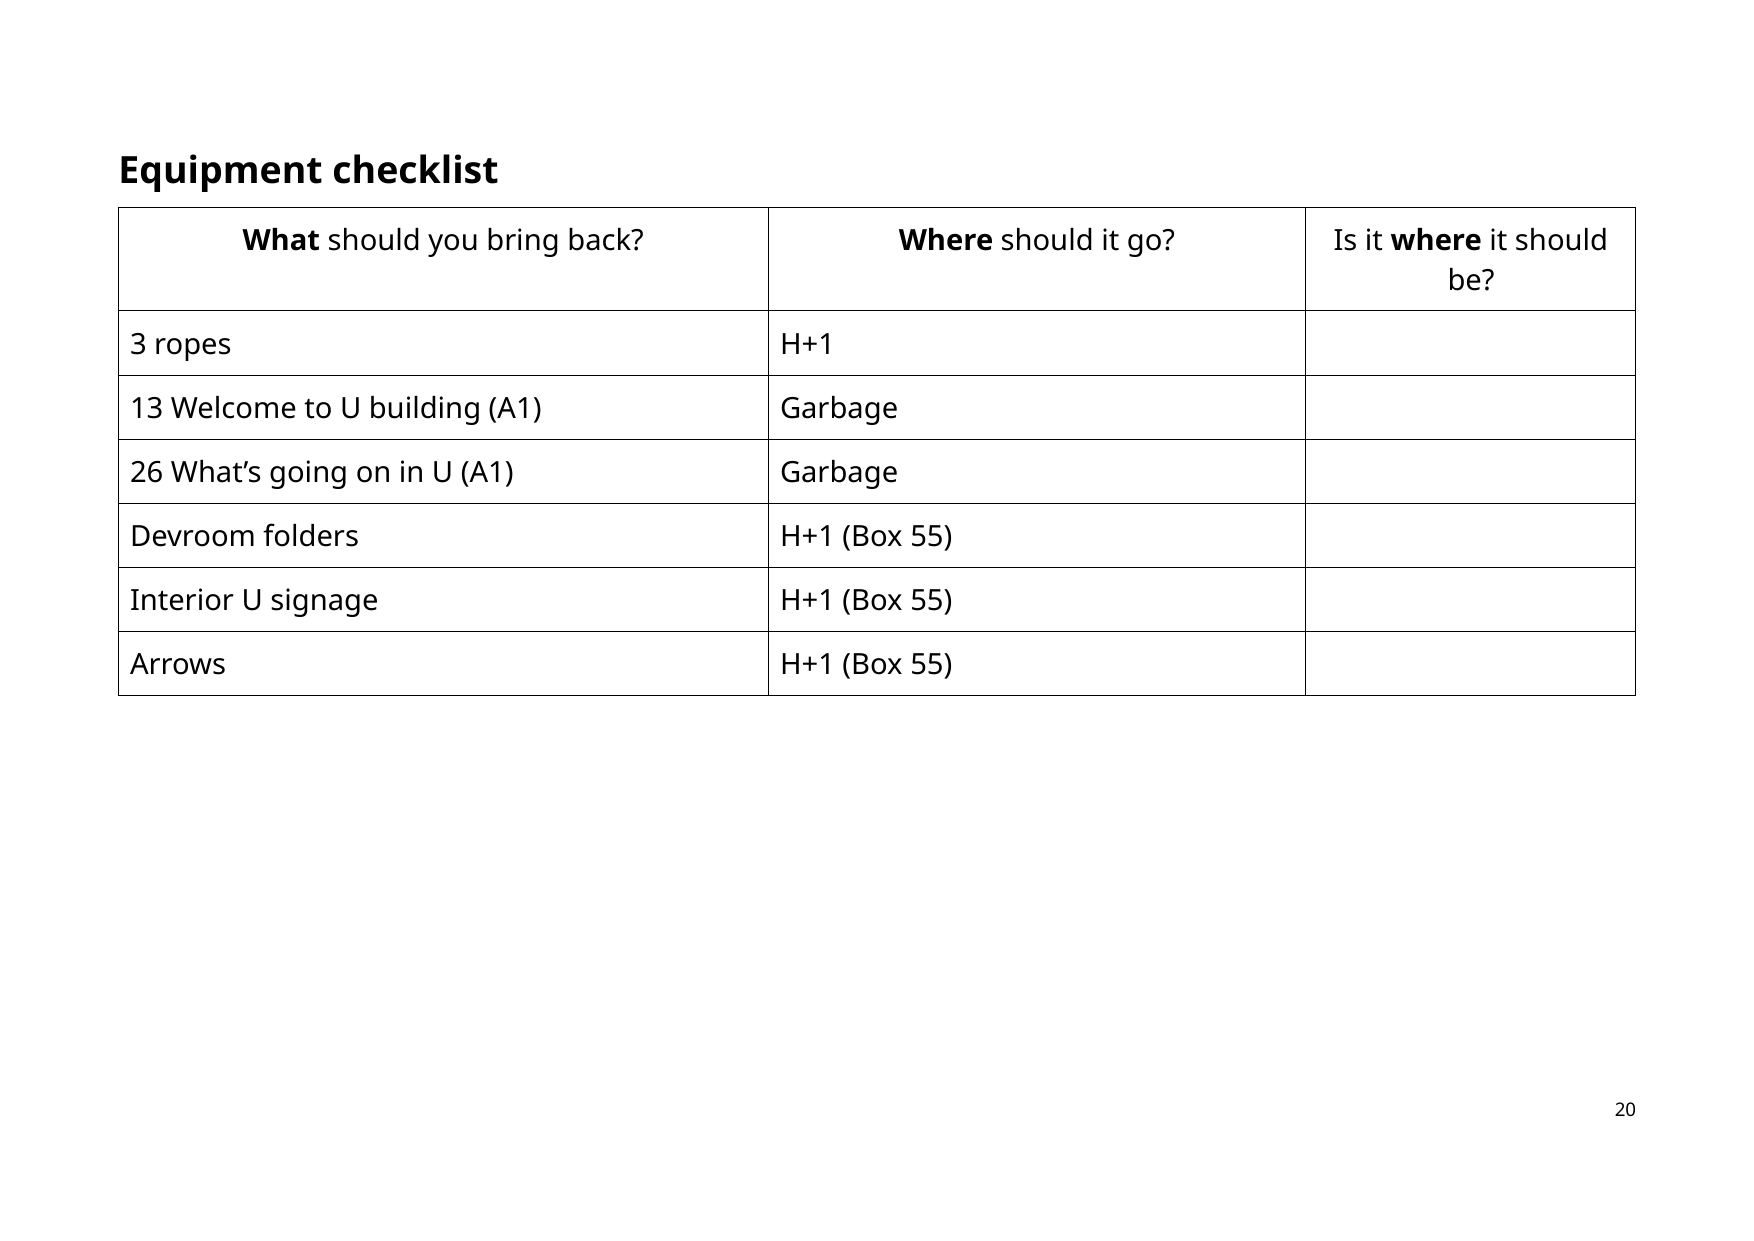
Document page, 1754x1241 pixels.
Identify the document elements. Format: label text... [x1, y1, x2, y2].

table_header Is it where it should be? [1306, 208, 1635, 310]
table_cell [1306, 504, 1635, 567]
table_cell H+1 (Box 55) [769, 504, 1305, 567]
table_cell Interior U signage [119, 568, 768, 631]
table_cell [1306, 440, 1635, 503]
table_cell Arrows [119, 632, 768, 695]
table_cell Devroom folders [119, 504, 768, 567]
table_cell 13 Welcome to U building (A1) [119, 376, 768, 438]
table_cell [1306, 568, 1635, 631]
table_header What should you bring back? [119, 208, 768, 310]
table_header Where should it go? [769, 208, 1305, 310]
subtitle Equipment checklist [118, 143, 1636, 194]
table_cell H+1 (Box 55) [769, 568, 1305, 631]
table_cell H+1 (Box 55) [769, 632, 1305, 695]
table_cell H+1 [769, 311, 1305, 374]
table_cell [1306, 632, 1635, 695]
table_cell 26 What’s going on in U (A1) [119, 440, 768, 503]
table_cell Garbage [769, 440, 1305, 503]
table_cell [1306, 311, 1635, 374]
table_cell [1306, 376, 1635, 438]
table_cell 3 ropes [119, 311, 768, 374]
table_cell Garbage [769, 376, 1305, 438]
